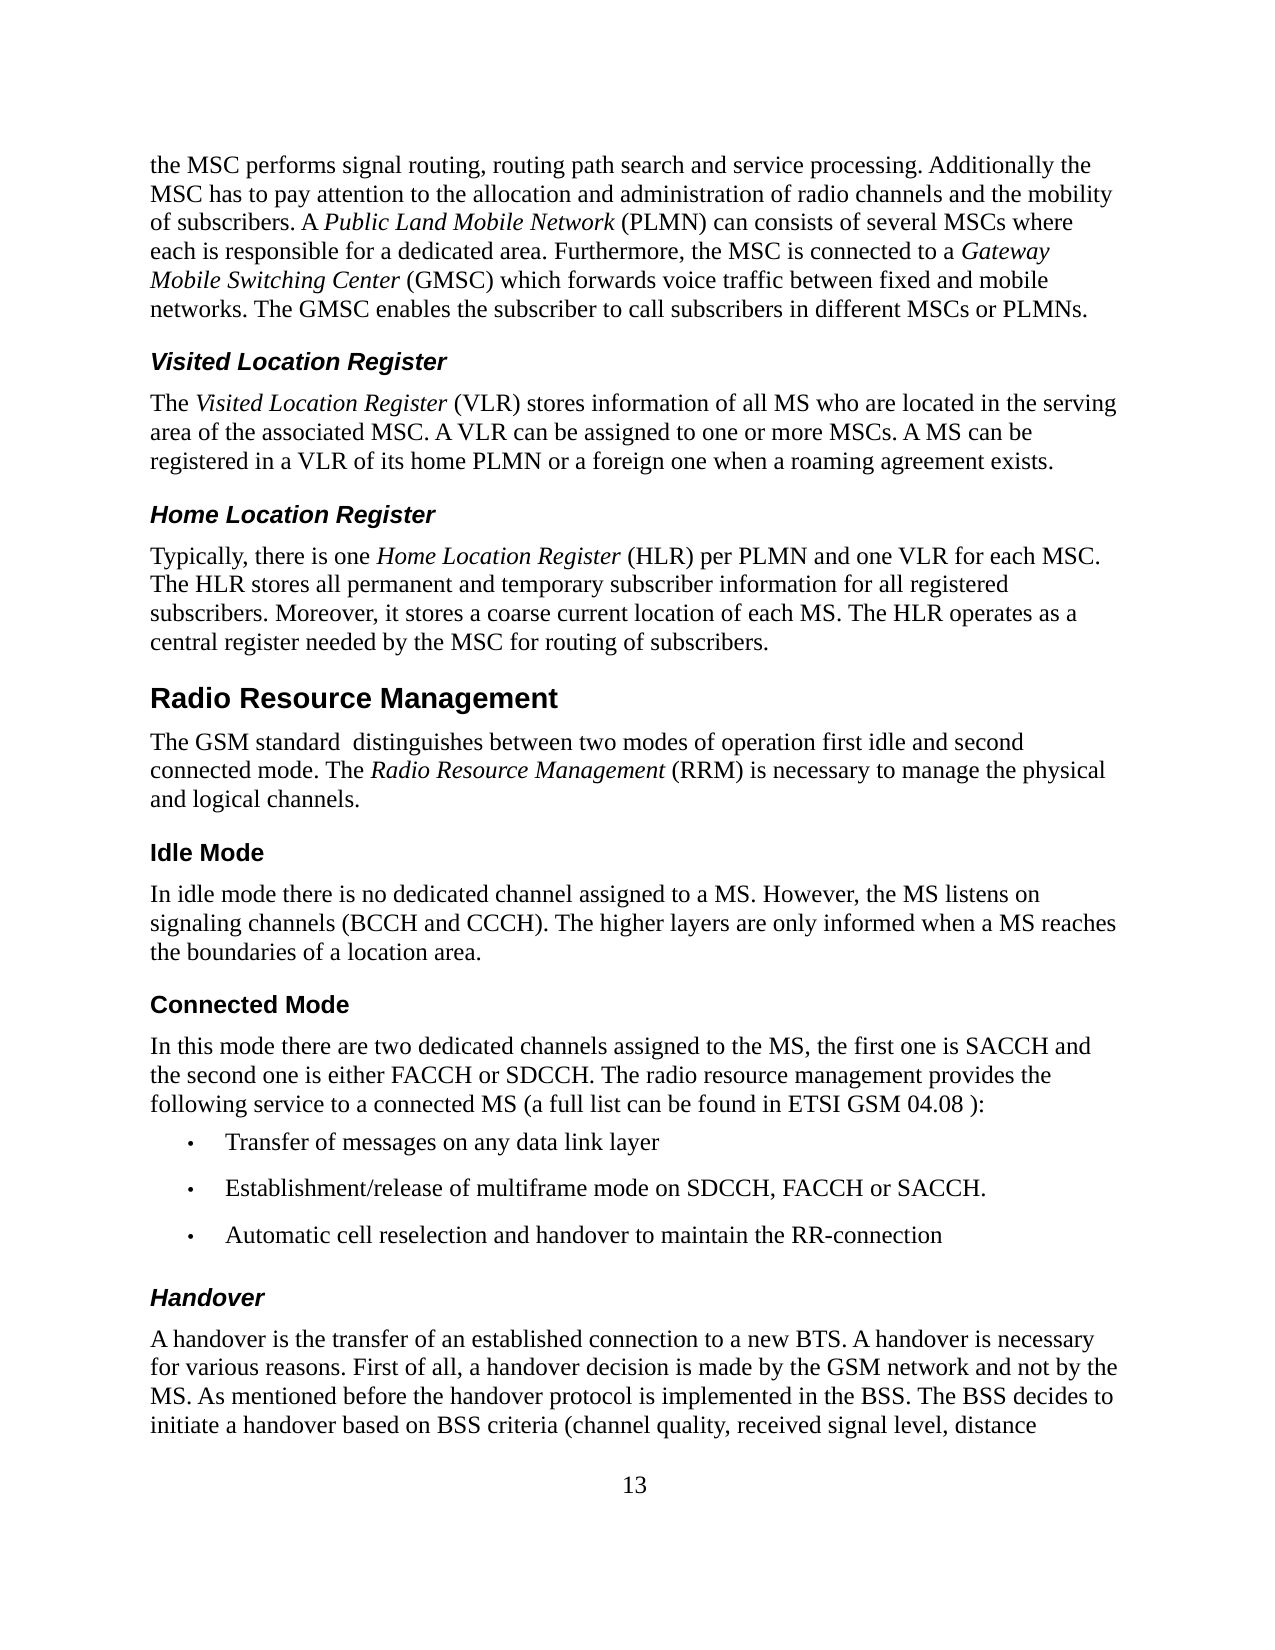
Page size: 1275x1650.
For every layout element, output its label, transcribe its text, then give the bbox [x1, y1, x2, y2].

subtitle Visited Location Register [150, 347, 1125, 376]
subtitle Connected Mode [150, 990, 1125, 1019]
text Typically, there is one Home Location Register (HLR) per PLMN and one VLR for each MSC. The HLR stores all permanent and temporary subscriber information for all registered subscribers. Moreover, it stores a coarse current location of each MS. The HLR operates as a central register needed by the MSC for routing of subscribers. [150, 541, 1125, 656]
subtitle Home Location Register [150, 500, 1125, 528]
text the MSC performs signal routing, routing path search and service processing. Additionally the MSC has to pay attention to the allocation and administration of radio channels and the mobility of subscribers. A Public Land Mobile Network (PLMN) can consists of several MSCs where each is responsible for a dedicated area. Furthermore, the MSC is connected to a Gateway Mobile Switching Center (GMSC) which forwards voice traffic between fixed and mobile networks. The GMSC enables the subscriber to call subscribers in different MSCs or PLMNs. [150, 150, 1125, 322]
subtitle Radio Resource Management [150, 681, 1125, 714]
text The GSM standard distinguishes between two modes of operation first idle and second connected mode. The Radio Resource Management (RRM) is necessary to manage the physical and logical channels. [150, 727, 1125, 813]
list Automatic cell reselection and handover to maintain the RR-connection [187, 1220, 1125, 1249]
subtitle Idle Mode [150, 838, 1125, 867]
text A handover is the transfer of an established connection to a new BTS. A handover is necessary for various reasons. First of all, a handover decision is made by the GSM network and not by the MS. As mentioned before the handover protocol is implemented in the BSS. The BSS decides to initiate a handover based on BSS criteria (channel quality, received signal level, distance [150, 1324, 1125, 1439]
list Establishment/release of multiframe mode on SDCCH, FACCH or SACCH. [187, 1173, 1125, 1202]
text In this mode there are two dedicated channels assigned to the MS, the first one is SACCH and the second one is either FACCH or SDCCH. The radio resource management provides the following service to a connected MS (a full list can be found in ETSI GSM 04.08 ): [150, 1031, 1125, 1118]
text The Visited Location Register (VLR) stores information of all MS who are located in the serving area of the associated MSC. A VLR can be assigned to one or more MSCs. A MS can be registered in a VLR of its home PLMN or a foreign one when a roaming agreement exists. [150, 388, 1125, 475]
list Transfer of messages on any data link layer [187, 1127, 1125, 1155]
text In idle mode there is no dedicated channel assigned to a MS. However, the MS listens on signaling channels (BCCH and CCCH). The higher layers are only informed when a MS reaches the boundaries of a location area. [150, 879, 1125, 965]
subtitle Handover [150, 1283, 1125, 1311]
